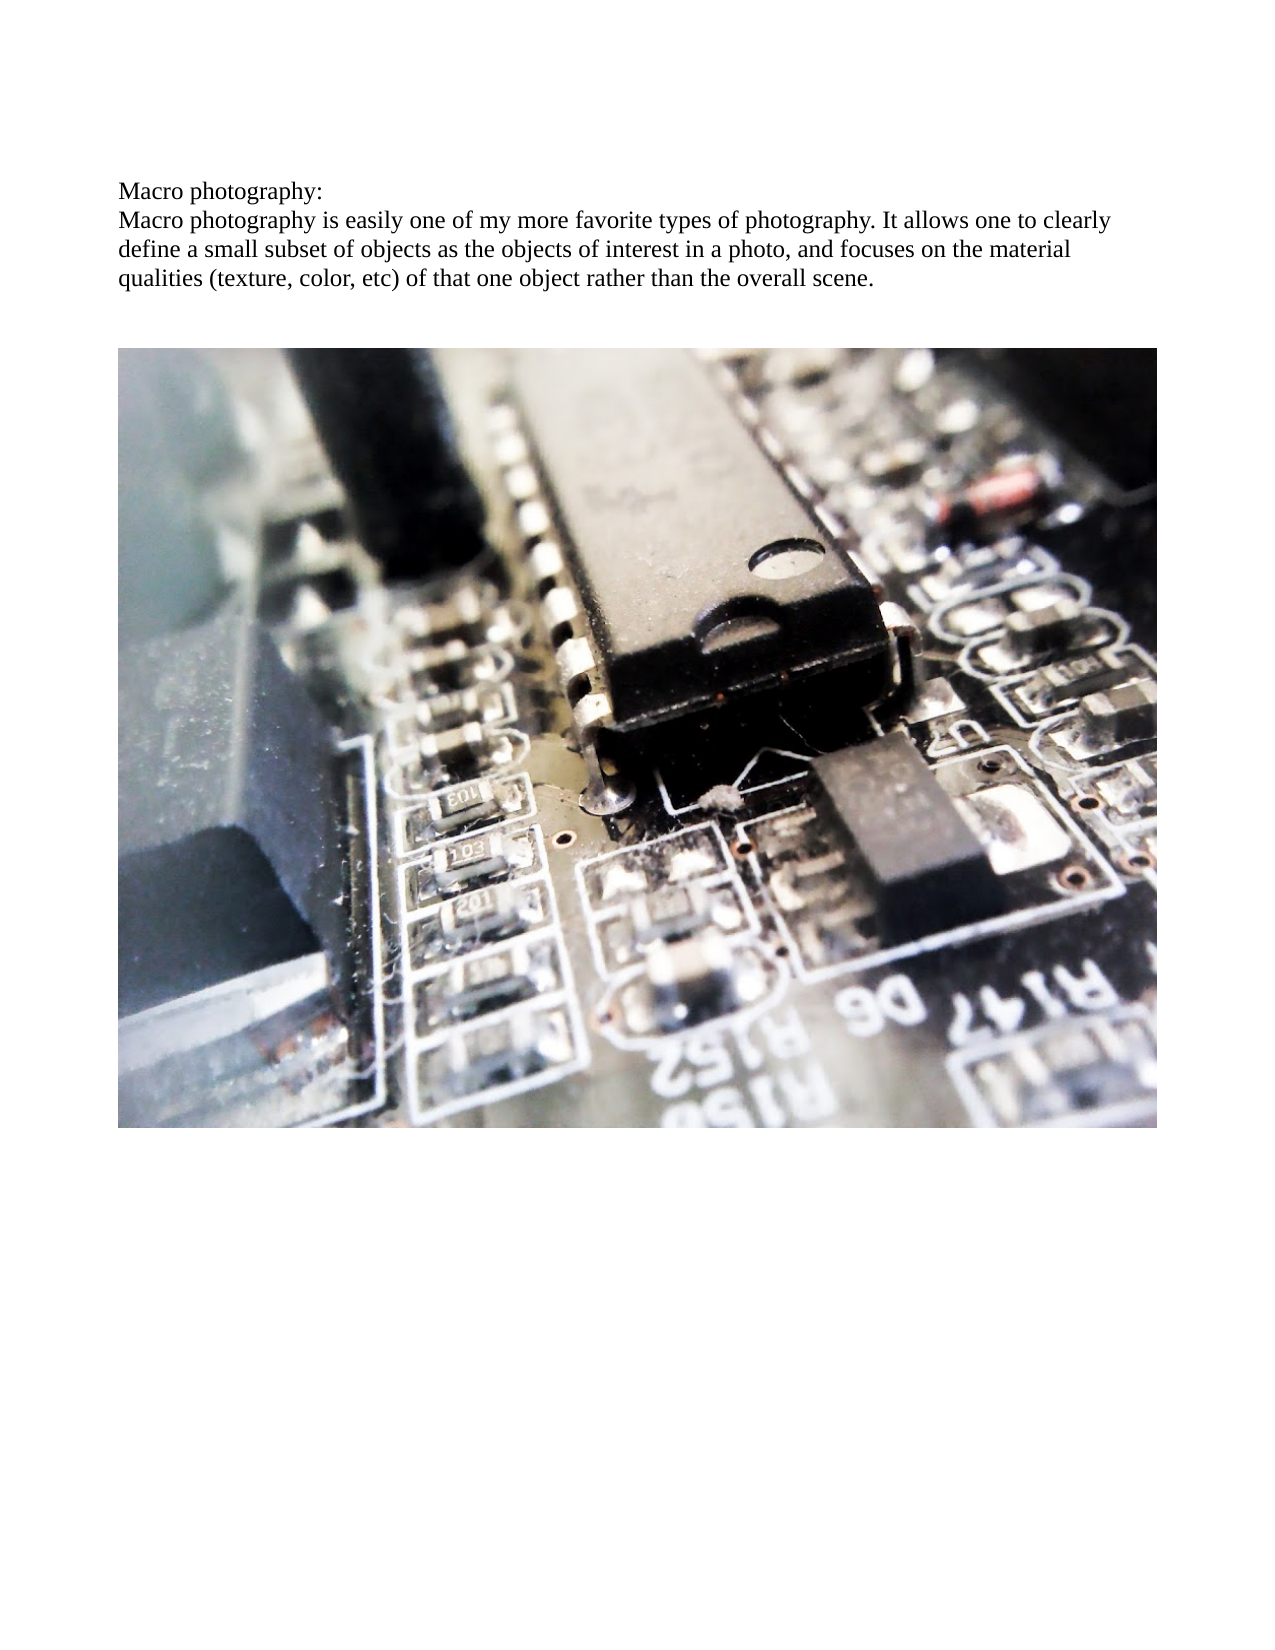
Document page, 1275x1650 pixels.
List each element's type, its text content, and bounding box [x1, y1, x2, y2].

picture [118, 348, 1157, 1128]
text Macro photography is easily one of my more favorite types of photography. It allows one to clearly define a small subset of objects as the objects of interest in a photo, and focuses on the material qualities (texture, color, etc) of that one object rather than the overall scene. [118, 205, 1157, 291]
text Macro photography: [118, 176, 1157, 205]
